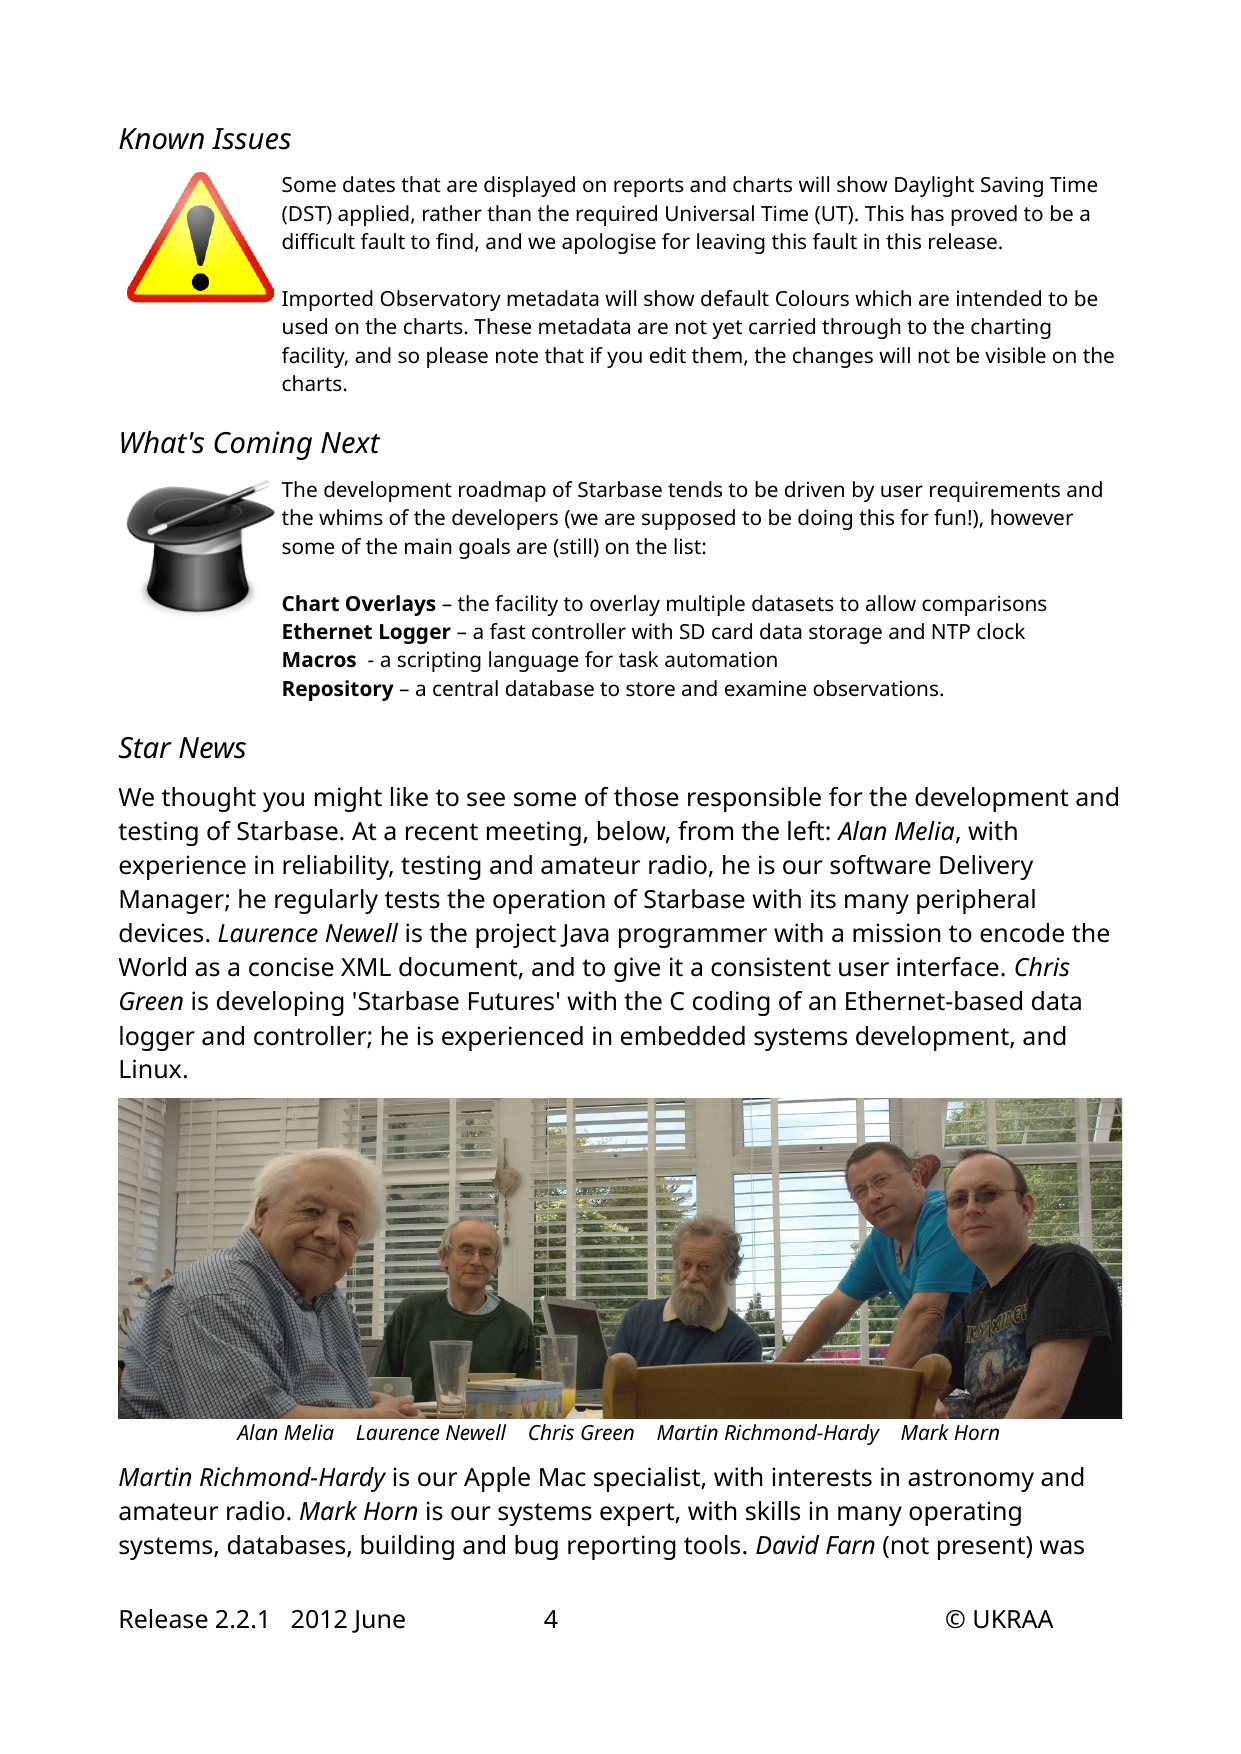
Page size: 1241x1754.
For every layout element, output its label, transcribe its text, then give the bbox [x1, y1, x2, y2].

table_header [118, 475, 281, 702]
picture [125, 170, 275, 303]
picture [123, 475, 276, 628]
subtitle Known Issues [118, 118, 1122, 158]
text Alan Melia Laurence Newell Chris Green Martin Richmond-Hardy Mark Horn [118, 1419, 1122, 1447]
picture [118, 1098, 1123, 1419]
table_header Some dates that are displayed on reports and charts will show Daylight Saving Time (DST) applied, rather than the required Universal Time (UT). This has proved to be a difficult fault to find, and we apologise for leaving this fault in this release. Imported Observatory metadata will show default Colours which are intended to be used on the charts. These metadata are not yet carried through to the charting facility, and so please note that if you edit them, the changes will not be visible on the charts. [281, 170, 1122, 398]
table_header The development roadmap of Starbase tends to be driven by user requirements and the whims of the developers (we are supposed to be doing this for fun!), however some of the main goals are (still) on the list: Chart Overlays – the facility to overlay multiple datasets to allow comparisons Ethernet Logger – a fast controller with SD card data storage and NTP clock Macros - a scripting language for task automation Repository – a central database to store and examine observations. [281, 475, 1122, 702]
text We thought you might like to see some of those responsible for the development and testing of Starbase. At a recent meeting, below, from the left: Alan Melia, with experience in reliability, testing and amateur radio, he is our software Delivery Manager; he regularly tests the operation of Starbase with its many peripheral devices. Laurence Newell is the project Java programmer with a mission to encode the World as a concise XML document, and to give it a consistent user interface. Chris Green is developing 'Starbase Futures' with the C coding of an Ethernet-based data logger and controller; he is experienced in embedded systems development, and Linux. [118, 780, 1122, 1086]
table_header [118, 170, 281, 398]
text Martin Richmond-Hardy is our Apple Mac specialist, with interests in astronomy and amateur radio. Mark Horn is our systems expert, with skills in many operating systems, databases, building and bug reporting tools. David Farn (not present) was [118, 1459, 1122, 1562]
subtitle Star News [118, 727, 1122, 767]
subtitle What's Coming Next [118, 423, 1122, 462]
